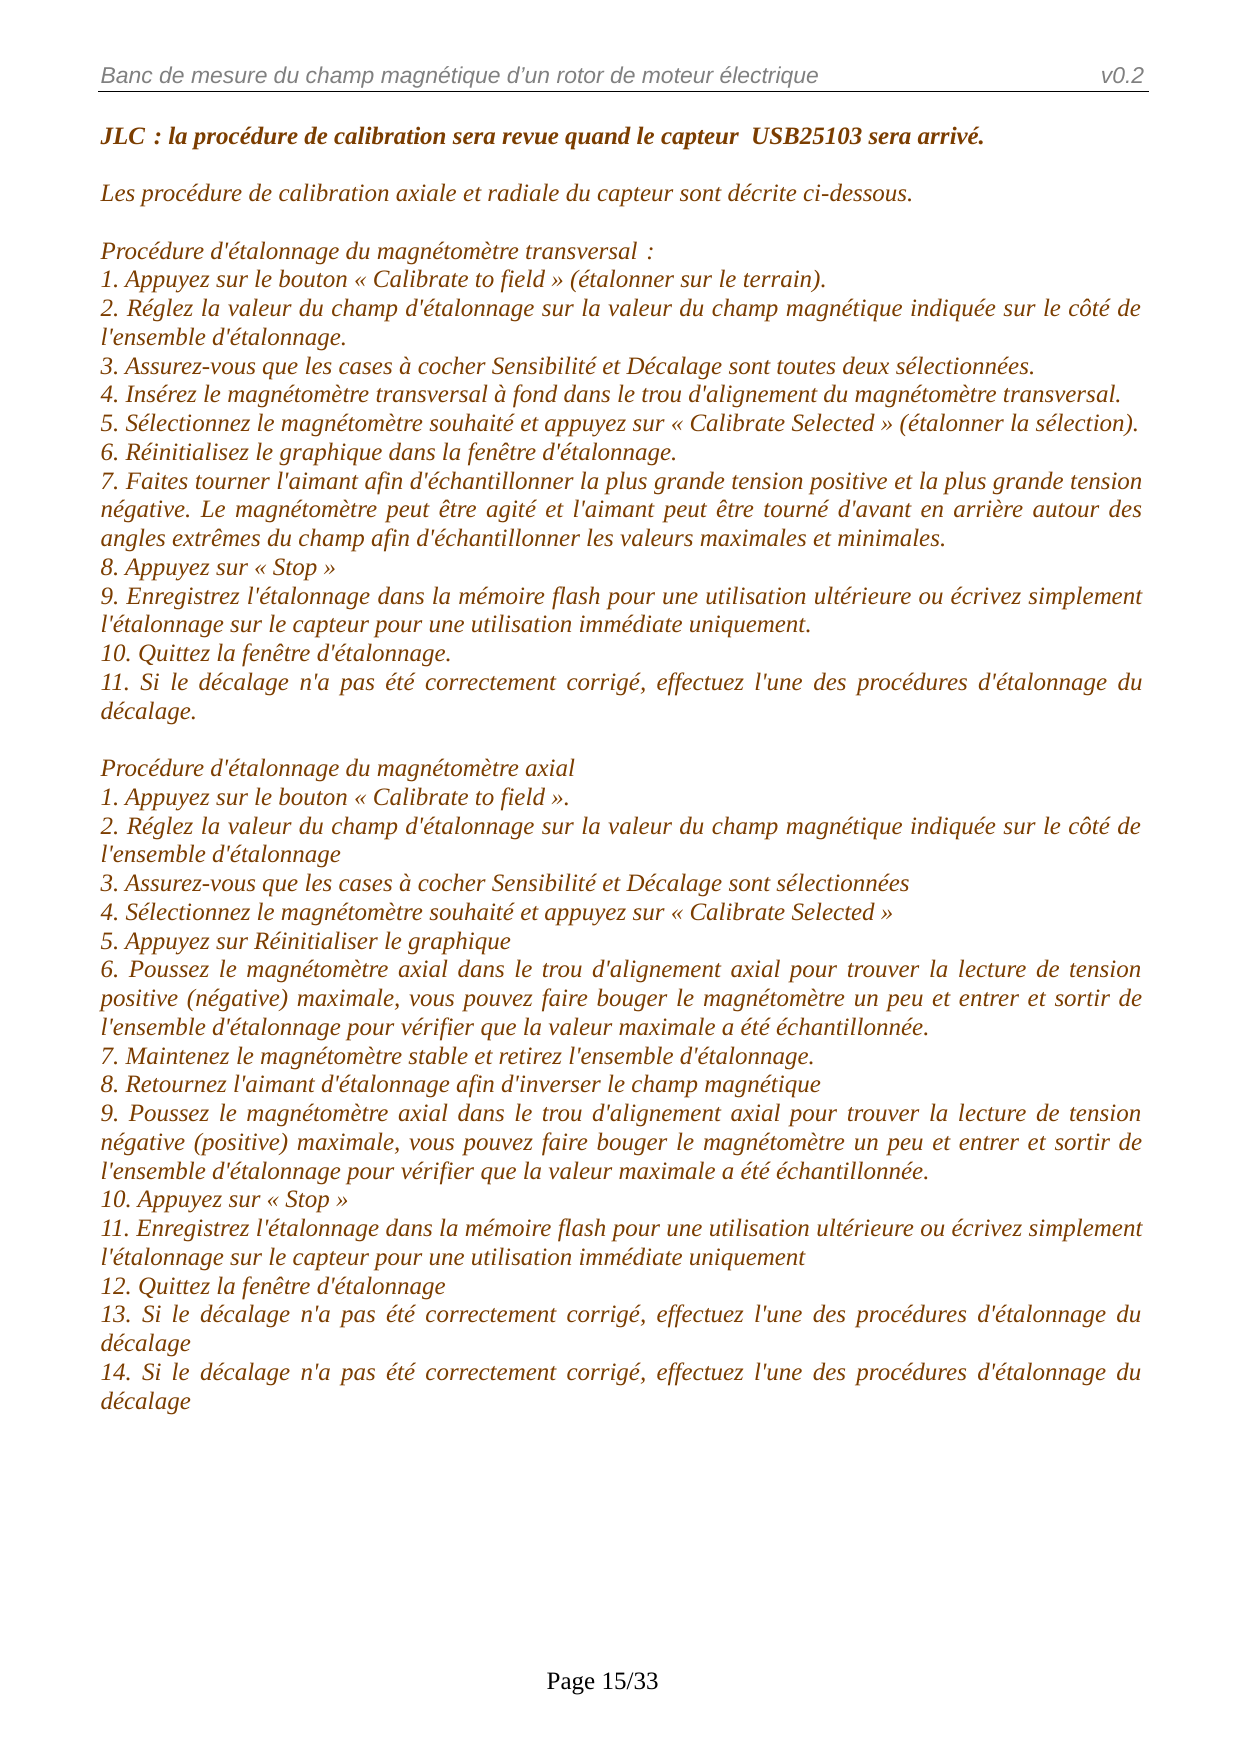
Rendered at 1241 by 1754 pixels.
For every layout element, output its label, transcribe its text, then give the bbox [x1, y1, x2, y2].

text 9. Enregistrez l'étalonnage dans la mémoire flash pour une utilisation ultérieure ou écrivez simplement l'étalonnage sur le capteur pour une utilisation immédiate uniquement. [100, 581, 1146, 638]
text 12. Quittez la fenêtre d'étalonnage [100, 1271, 1146, 1299]
text 2. Réglez la valeur du champ d'étalonnage sur la valeur du champ magnétique indiquée sur le côté de l'ensemble d'étalonnage [100, 811, 1146, 868]
text 3. Assurez-vous que les cases à cocher Sensibilité et Décalage sont sélectionnées [100, 868, 1146, 897]
text 3. Assurez-vous que les cases à cocher Sensibilité et Décalage sont toutes deux sélectionnées. [100, 351, 1146, 379]
text 9. Poussez le magnétomètre axial dans le trou d'alignement axial pour trouver la lecture de tension négative (positive) maximale, vous pouvez faire bouger le magnétomètre un peu et entrer et sortir de l'ensemble d'étalonnage pour vérifier que la valeur maximale a été échantillonnée. [100, 1098, 1146, 1184]
text 13. Si le décalage n'a pas été correctement corrigé, effectuez l'une des procédures d'étalonnage du décalage [100, 1299, 1146, 1357]
text 10. Quittez la fenêtre d'étalonnage. [100, 638, 1146, 667]
text 14. Si le décalage n'a pas été correctement corrigé, effectuez l'une des procédures d'étalonnage du décalage [100, 1357, 1146, 1414]
text 11. Si le décalage n'a pas été correctement corrigé, effectuez l'une des procédures d'étalonnage du décalage. [100, 667, 1146, 724]
text 1. Appuyez sur le bouton « Calibrate to field » (étalonner sur le terrain). [100, 264, 1146, 293]
text 10. Appuyez sur « Stop » [100, 1184, 1146, 1213]
text Les procédure de calibration axiale et radiale du capteur sont décrite ci-dessous. [100, 178, 1146, 207]
text Procédure d'étalonnage du magnétomètre transversal : [100, 236, 1146, 264]
text 8. Retournez l'aimant d'étalonnage afin d'inverser le champ magnétique [100, 1069, 1146, 1098]
text 11. Enregistrez l'étalonnage dans la mémoire flash pour une utilisation ultérieure ou écrivez simplement l'étalonnage sur le capteur pour une utilisation immédiate uniquement [100, 1213, 1146, 1271]
text 8. Appuyez sur « Stop » [100, 552, 1146, 581]
text 7. Faites tourner l'aimant afin d'échantillonner la plus grande tension positive et la plus grande tension négative. Le magnétomètre peut être agité et l'aimant peut être tourné d'avant en arrière autour des angles extrêmes du champ afin d'échantillonner les valeurs maximales et minimales. [100, 466, 1146, 552]
text 6. Poussez le magnétomètre axial dans le trou d'alignement axial pour trouver la lecture de tension positive (négative) maximale, vous pouvez faire bouger le magnétomètre un peu et entrer et sortir de l'ensemble d'étalonnage pour vérifier que la valeur maximale a été échantillonnée. [100, 954, 1146, 1041]
text 7. Maintenez le magnétomètre stable et retirez l'ensemble d'étalonnage. [100, 1041, 1146, 1069]
text 4. Insérez le magnétomètre transversal à fond dans le trou d'alignement du magnétomètre transversal. [100, 379, 1146, 408]
text 1. Appuyez sur le bouton « Calibrate to field ». [100, 782, 1146, 811]
text 5. Sélectionnez le magnétomètre souhaité et appuyez sur « Calibrate Selected » (étalonner la sélection). [100, 408, 1146, 437]
text JLC : la procédure de calibration sera revue quand le capteur USB25103 sera arrivé. [100, 121, 1146, 149]
text 6. Réinitialisez le graphique dans la fenêtre d'étalonnage. [100, 437, 1146, 466]
text 4. Sélectionnez le magnétomètre souhaité et appuyez sur « Calibrate Selected » [100, 897, 1146, 926]
text Procédure d'étalonnage du magnétomètre axial [100, 753, 1146, 782]
text 2. Réglez la valeur du champ d'étalonnage sur la valeur du champ magnétique indiquée sur le côté de l'ensemble d'étalonnage. [100, 293, 1146, 351]
text 5. Appuyez sur Réinitialiser le graphique [100, 926, 1146, 954]
